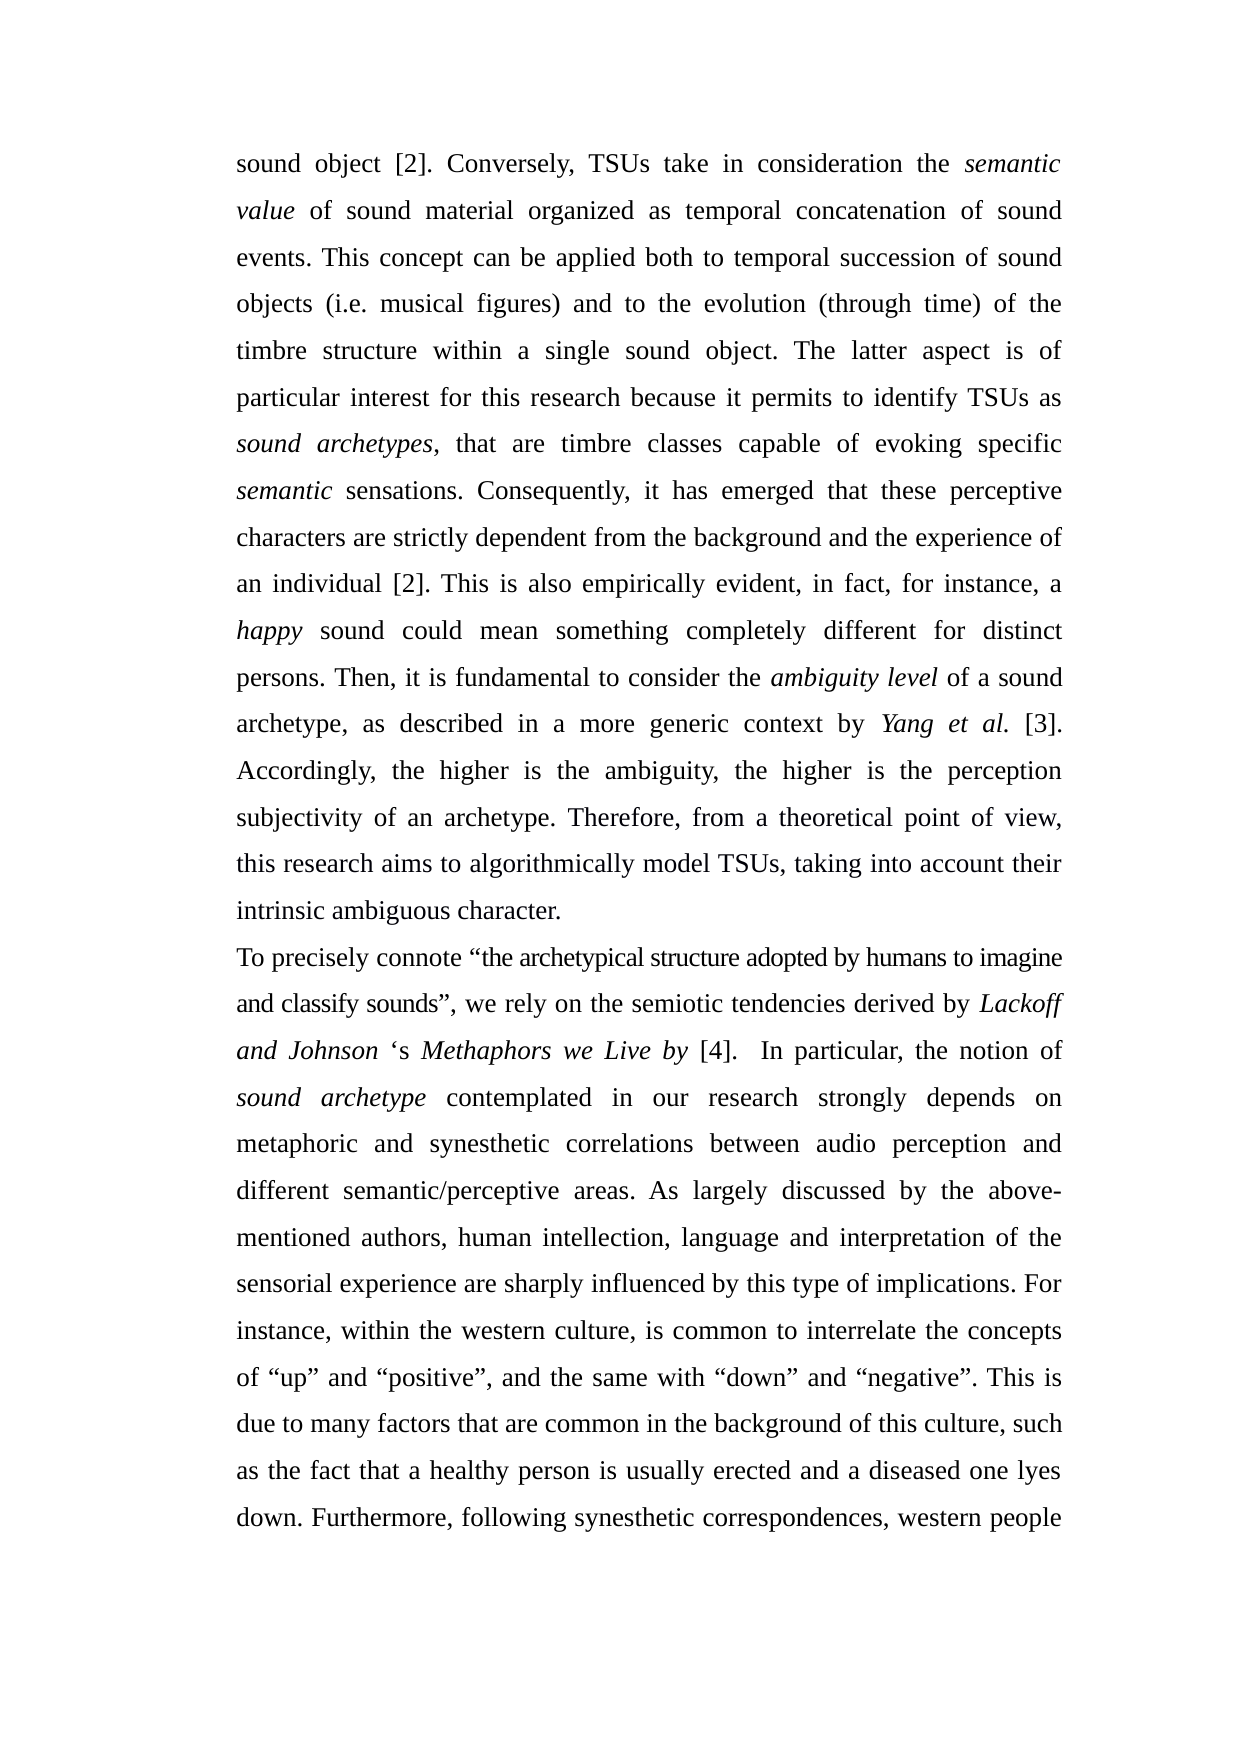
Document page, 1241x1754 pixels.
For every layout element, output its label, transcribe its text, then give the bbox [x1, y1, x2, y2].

text sound object [2]. Conversely, TSUs take in consideration the semantic value of sound material organized as temporal concatenation of sound events. This concept can be applied both to temporal succession of sound objects (i.e. musical figures) and to the evolution (through time) of the timbre structure within a single sound object. The latter aspect is of particular interest for this research because it permits to identify TSUs as sound archetypes, that are timbre classes capable of evoking specific semantic sensations. Consequently, it has emerged that these perceptive characters are strictly dependent from the background and the experience of an individual [2]. This is also empirically evident, in fact, for instance, a happy sound could mean something completely different for distinct persons. Then, it is fundamental to consider the ambiguity level of a sound archetype, as described in a more generic context by Yang et al. [3]. Accordingly, the higher is the ambiguity, the higher is the perception subjectivity of an archetype. Therefore, from a theoretical point of view, this research aims to algorithmically model TSUs, taking into account their intrinsic ambiguous character. [236, 148, 1063, 925]
text To precisely connote “the archetypical structure adopted by humans to imagine and classify sounds”, we rely on the semiotic tendencies derived by Lackoff and Johnson ‘s Methaphors we Live by [4]. In particular, the notion of sound archetype contemplated in our research strongly depends on metaphoric and synesthetic correlations between audio perception and different semantic/perceptive areas. As largely discussed by the above-mentioned authors, human intellection, language and interpretation of the sensorial experience are sharply influenced by this type of implications. For instance, within the western culture, is common to interrelate the concepts of “up” and “positive”, and the same with “down” and “negative”. This is due to many factors that are common in the background of this culture, such as the fact that a healthy person is usually erected and a diseased one lyes down. Furthermore, following synesthetic correspondences, western people [236, 941, 1063, 1532]
